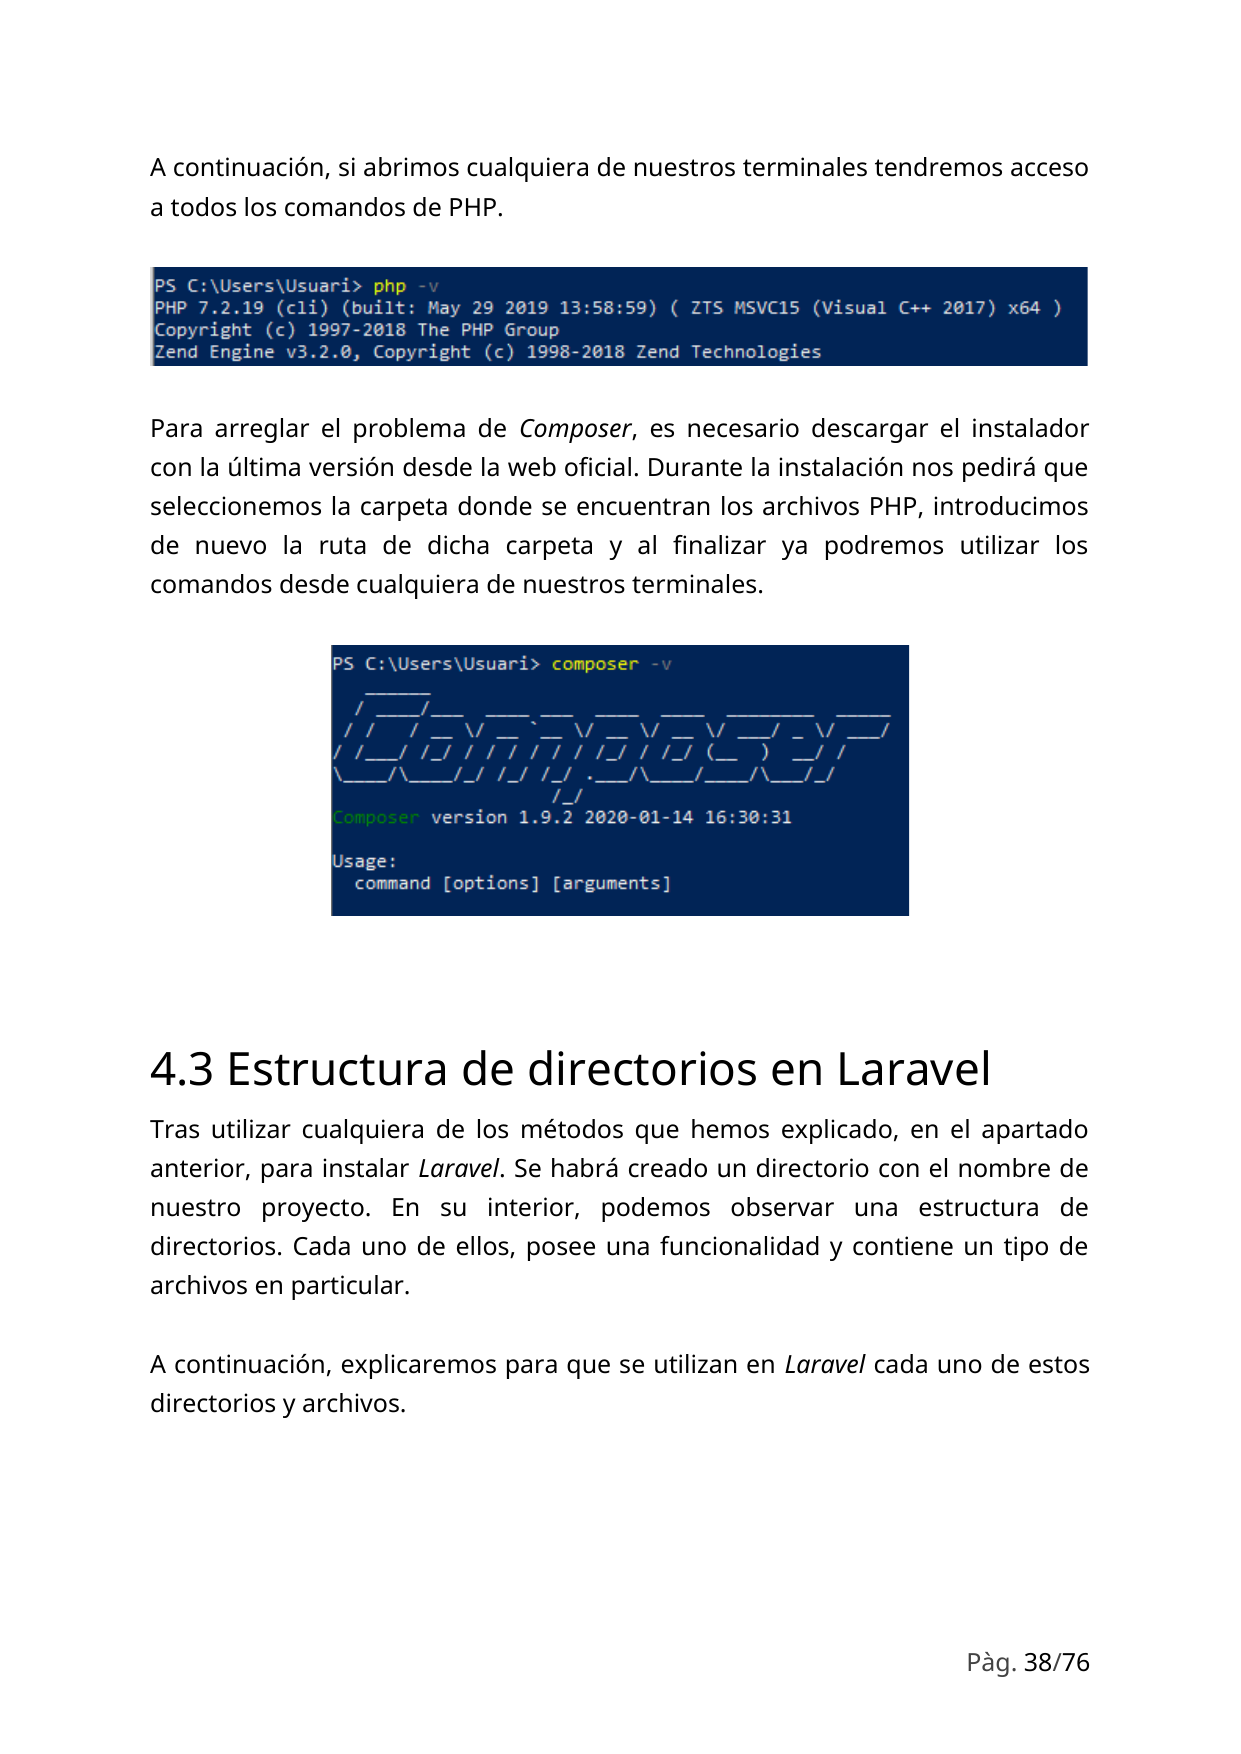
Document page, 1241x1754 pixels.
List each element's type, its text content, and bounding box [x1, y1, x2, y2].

text Para arreglar el problema de Composer, es necesario descargar el instalador con la última versión desde la web oficial. Durante la instalación nos pedirá que seleccionemos la carpeta donde se encuentran los archivos PHP, introducimos de nuevo la ruta de dicha carpeta y al finalizar ya podremos utilizar los comandos desde cualquiera de nuestros terminales. [150, 410, 1090, 601]
text Tras utilizar cualquiera de los métodos que hemos explicado, en el apartado anterior, para instalar Laravel. Se habrá creado un directorio con el nombre de nuestro proyecto. En su interior, podemos observar una estructura de directorios. Cada uno de ellos, posee una funcionalidad y contiene un tipo de archivos en particular. [150, 1111, 1090, 1302]
text A continuación, si abrimos cualquiera de nuestros terminales tendremos acceso a todos los comandos de PHP. [150, 150, 1090, 223]
subtitle 4.3 Estructura de directorios en Laravel [150, 1036, 1090, 1099]
picture [150, 267, 1088, 366]
text A continuación, explicaremos para que se utilizan en Laravel cada uno de estos directorios y archivos. [150, 1346, 1090, 1419]
picture [331, 645, 910, 916]
